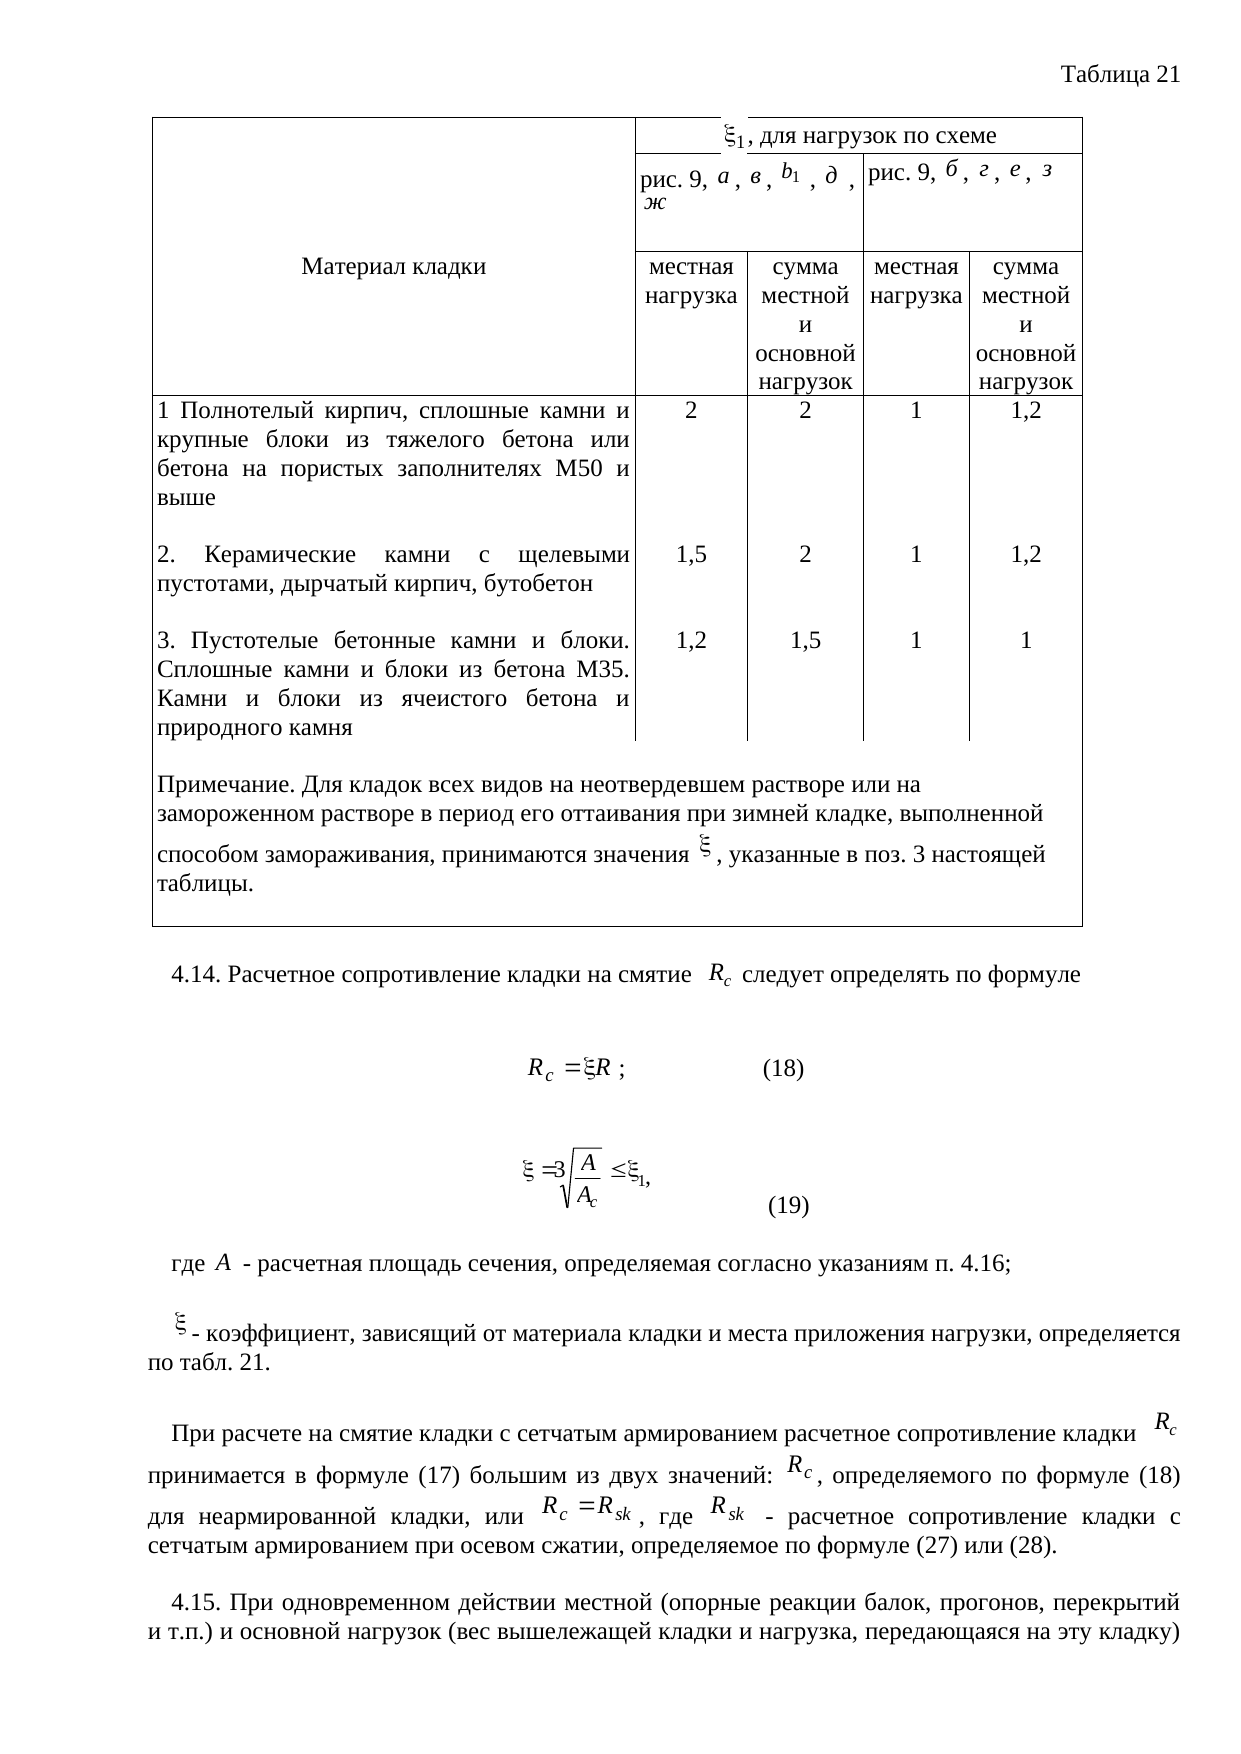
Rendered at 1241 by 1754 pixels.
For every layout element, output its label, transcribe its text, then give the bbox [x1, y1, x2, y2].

table_cell 1,2 [636, 626, 747, 741]
text 4.14. Расчетное сопротивление кладки на смятие следует определять по формуле [148, 955, 1181, 992]
text (19) [148, 1143, 1181, 1219]
table_header , для нагрузок по схеме [636, 117, 1082, 154]
table_header #G0 [153, 118, 635, 153]
table_cell Примечание. Для кладок всех видов на неотвердевшем растворе или на замороженном растворе в период его оттаивания при зимней кладке, выполненной способом замораживания, принимаются значения , указанные в поз. 3 настоящей таблицы. [153, 741, 1082, 926]
table_cell [153, 153, 635, 251]
text 4.15. При одновременном действии местной (опорные реакции балок, прогонов, перекрытий и т.п.) и основной нагрузок (вес вышележащей кладки и нагрузка, передающаяся на эту кладку) [148, 1587, 1181, 1645]
text - коэффициент, зависящий от материала кладки и места приложения нагрузки, определяется по табл. 21. [148, 1305, 1181, 1376]
table_cell 1 [970, 626, 1082, 741]
table_cell 2 [748, 539, 863, 626]
table_cell 1 [864, 539, 969, 626]
text При расчете на смятие кладки с сетчатым армированием расчетное сопротивление кладки принимается в формуле (17) большим из двух значений: , определяемого по формуле (18) для неармированной кладки, или , где - расчетное сопротивление кладки с сетчатым армированием при осевом сжатии, определяемое по формуле (27) или (28). [148, 1404, 1181, 1559]
table_cell 1,5 [748, 626, 863, 741]
table_cell местная нагрузка [864, 252, 969, 395]
table_cell 1 [864, 396, 969, 539]
table_cell рис. 9, , , , [864, 154, 1082, 251]
table_cell 1 Полнотелый кирпич, сплошные камни и крупные блоки из тяжелого бетона или бетона на пористых заполнителях М50 и выше [153, 396, 635, 539]
table_cell 2 [748, 396, 863, 539]
table_cell 1,2 [970, 539, 1082, 626]
text ; (18) [148, 1050, 1181, 1086]
table_cell 2. Керамические камни с щелевыми пустотами, дырчатый кирпич, бутобетон [153, 539, 635, 626]
table_cell 3. Пустотелые бетонные камни и блоки. Сплошные камни и блоки из бетона М35. Камни и блоки из ячеистого бетона и природного камня [153, 626, 635, 741]
text Таблица 21 [148, 59, 1181, 88]
table_cell 1,5 [636, 539, 747, 626]
table_cell 2 [636, 396, 747, 539]
text где - расчетная площадь сечения, определяемая согласно указаниям п. 4.16; [148, 1248, 1181, 1277]
table_cell сумма местной и основной нагрузок [970, 252, 1082, 395]
table_cell 1,2 [970, 396, 1082, 539]
table_cell сумма местной и основной нагрузок [748, 252, 863, 395]
table_cell Материал кладки [153, 251, 635, 395]
table_cell местная нагрузка [636, 252, 747, 395]
table_cell 1 [864, 626, 969, 741]
table_cell рис. 9, , , , , [636, 154, 863, 251]
